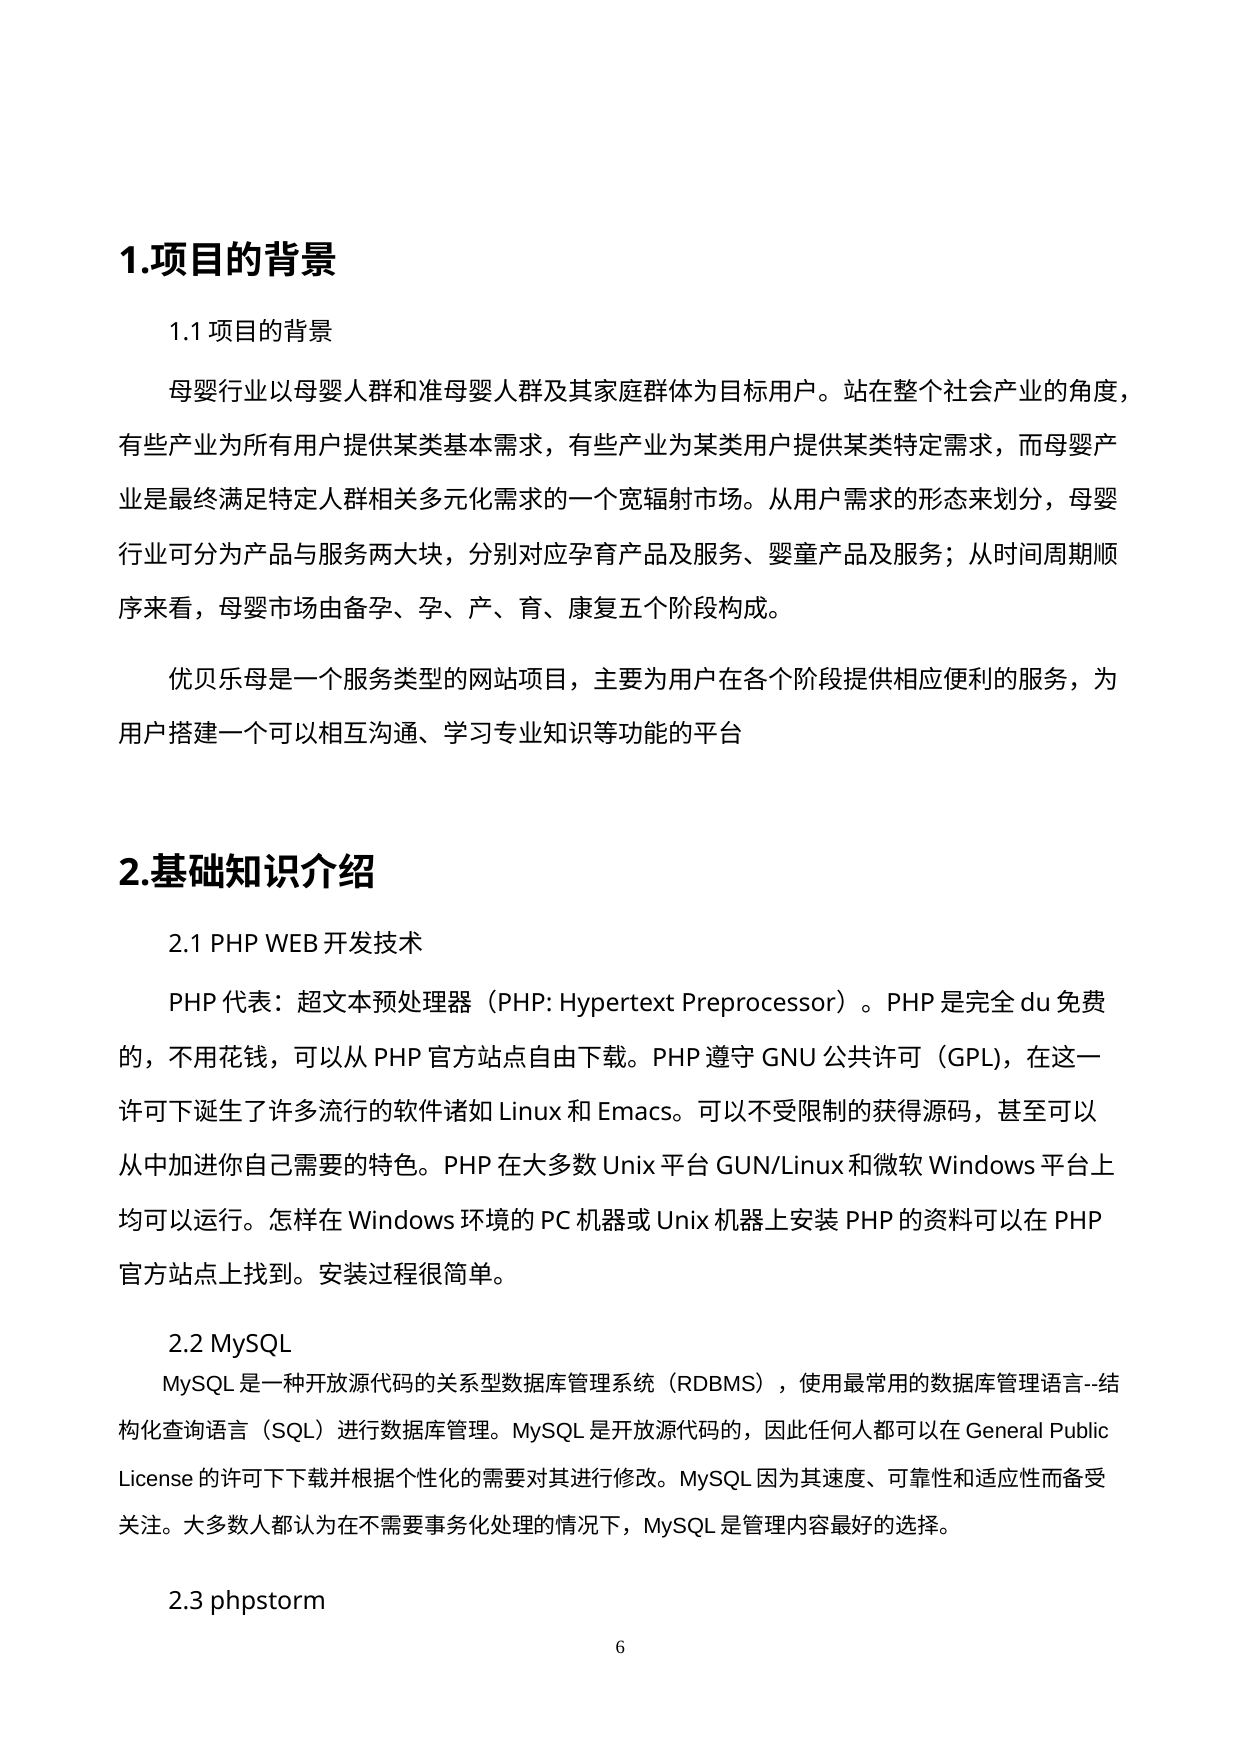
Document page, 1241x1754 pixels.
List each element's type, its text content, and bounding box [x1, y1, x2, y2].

text MySQL是一种开放源代码的关系型数据库管理系统（RDBMS），使用最常用的数据库管理语言--结构化查询语言（SQL）进行数据库管理。MySQL是开放源代码的，因此任何人都可以在General Public License的许可下下载并根据个性化的需要对其进行修改。MySQL因为其速度、可靠性和适应性而备受关注。大多数人都认为在不需要事务化处理的情况下，MySQL是管理内容最好的选择。 [118, 1366, 1122, 1540]
text 2.3 phpstorm [118, 1579, 1122, 1617]
text 2.2 MySQL [118, 1325, 1122, 1359]
text 1.1项目的背景 [118, 312, 1122, 348]
text 母婴行业以母婴人群和准母婴人群及其家庭群体为目标用户。站在整个社会产业的角度，有些产业为所有用户提供某类基本需求，有些产业为某类用户提供某类特定需求，而母婴产业是最终满足特定人群相关多元化需求的一个宽辐射市场。从用户需求的形态来划分，母婴行业可分为产品与服务两大块，分别对应孕育产品及服务、婴童产品及服务；从时间周期顺序来看，母婴市场由备孕、孕、产、育、康复五个阶段构成。 [118, 371, 1122, 625]
text PHP代表：超文本预处理器（PHP: Hypertext Preprocessor）。PHP是完全du免费的，不用花钱，可以从PHP官方站点自由下载。PHP遵守 GNU公共许可（GPL)，在这一许可下诞生了许多流行的软件诸如Linux和Emacs。可以不受限制的获得源码，甚至可以从中加进你自己需要的特色。PHP在大多数Unix平台GUN/Linux和微软Windows平台上均可以运行。怎样在Windows环境的PC机器或Unix机器上安装 PHP的资料可以在PHP官方站点上找到。安装过程很简单。 [118, 983, 1122, 1291]
text 优贝乐母是一个服务类型的网站项目，主要为用户在各个阶段提供相应便利的服务，为用户搭建一个可以相互沟通、学习专业知识等功能的平台 [118, 659, 1122, 750]
text 2.基础知识介绍 [118, 841, 1122, 896]
text 1.项目的背景 [118, 230, 1122, 284]
text 2.1 PHP WEB开发技术 [118, 923, 1122, 959]
